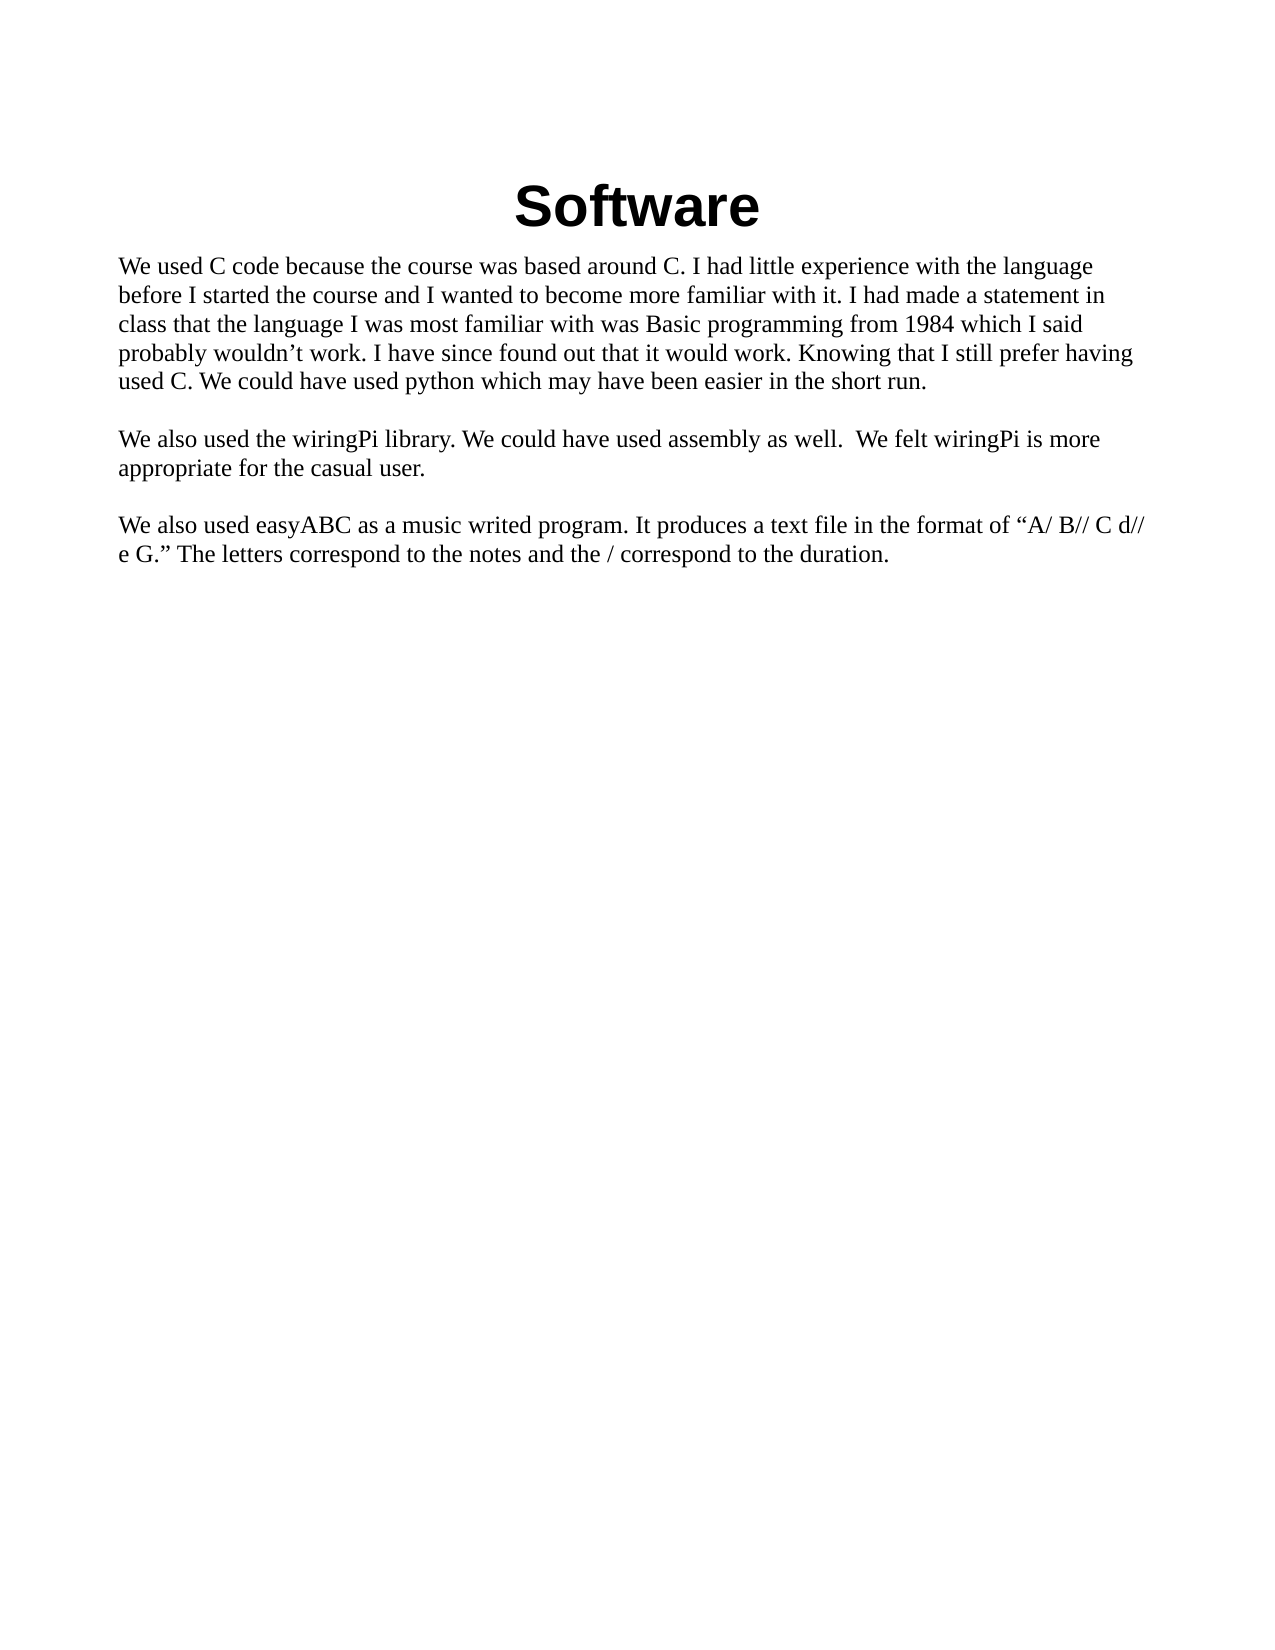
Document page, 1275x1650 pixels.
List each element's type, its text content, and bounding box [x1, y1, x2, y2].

title Software [118, 172, 1157, 239]
text We also used easyABC as a music writed program. It produces a text file in the format of “A/ B// C d// e G.” The letters correspond to the notes and the / correspond to the duration. [118, 510, 1157, 568]
text We also used the wiringPi library. We could have used assembly as well. We felt wiringPi is more appropriate for the casual user. [118, 424, 1157, 481]
text We used C code because the course was based around C. I had little experience with the language before I started the course and I wanted to become more familiar with it. I had made a statement in class that the language I was most familiar with was Basic programming from 1984 which I said probably wouldn’t work. I have since found out that it would work. Knowing that I still prefer having used C. We could have used python which may have been easier in the short run. [118, 251, 1157, 395]
